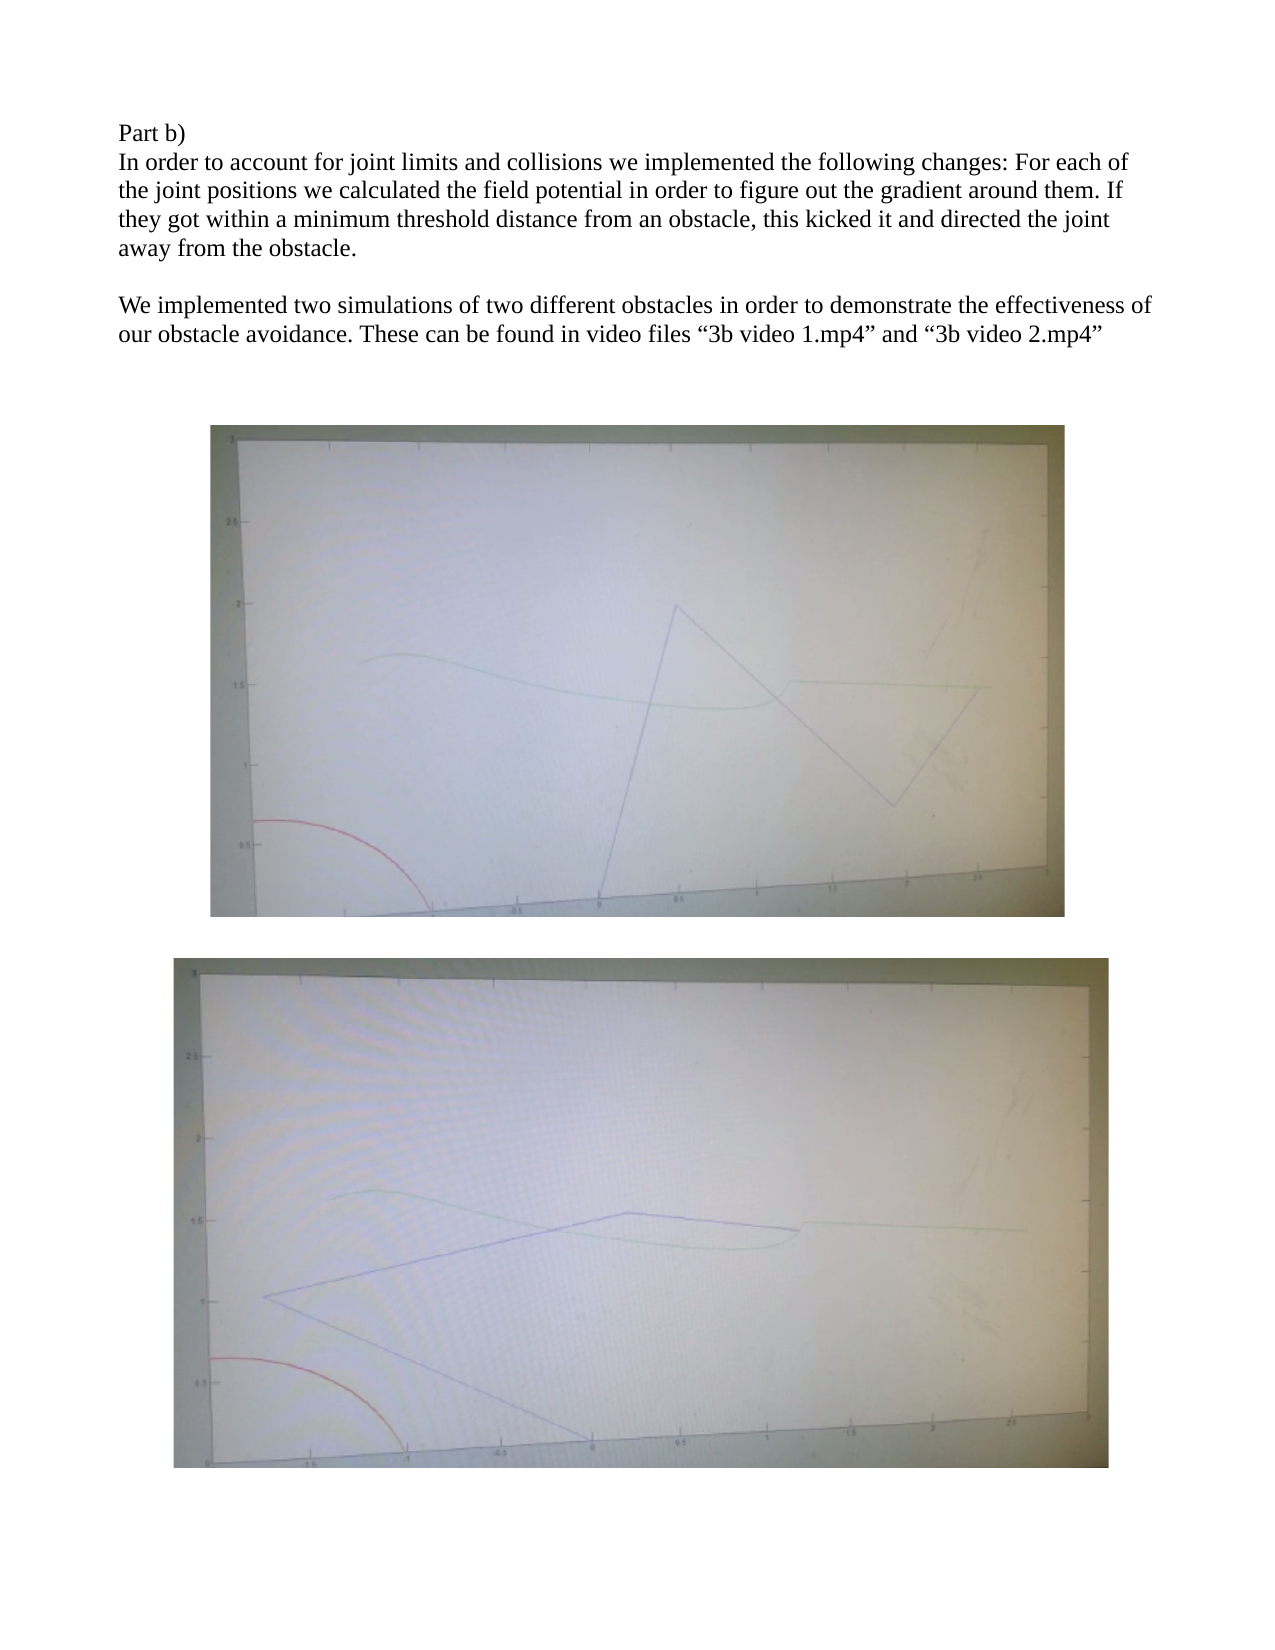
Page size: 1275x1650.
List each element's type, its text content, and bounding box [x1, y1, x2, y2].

picture [210, 425, 1065, 917]
text We implemented two simulations of two different obstacles in order to demonstrate the effectiveness of our obstacle avoidance. These can be found in video files “3b video 1.mp4” and “3b video 2.mp4” [118, 291, 1157, 348]
text Part b) [118, 118, 1157, 147]
picture [173, 958, 1109, 1468]
text In order to account for joint limits and collisions we implemented the following changes: For each of the joint positions we calculated the field potential in order to figure out the gradient around them. If they got within a minimum threshold distance from an obstacle, this kicked it and directed the joint away from the obstacle. [118, 147, 1157, 262]
